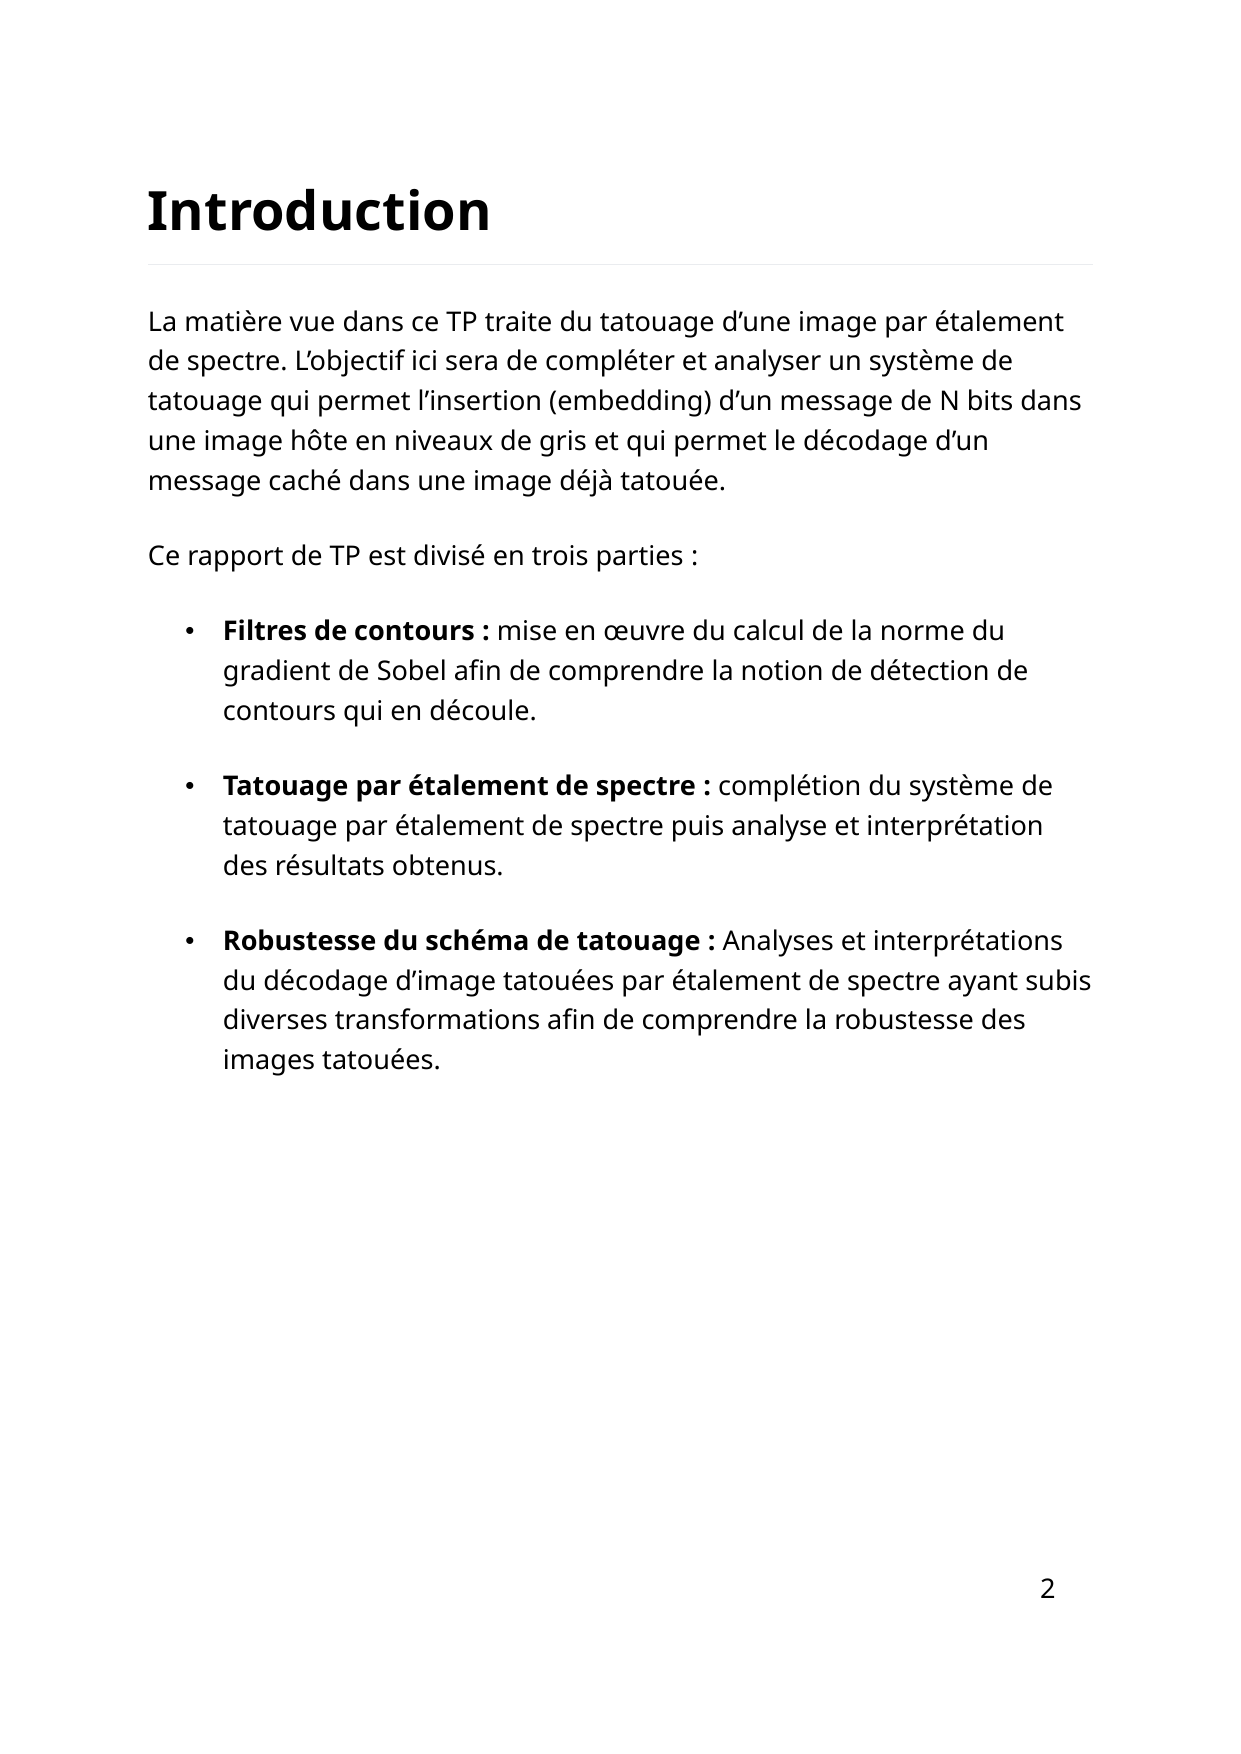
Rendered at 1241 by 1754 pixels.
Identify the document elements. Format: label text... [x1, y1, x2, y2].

list Filtres de contours : mise en œuvre du calcul de la norme du gradient de Sobel afin de comprendre la notion de détection de contours qui en découle. [185, 612, 1093, 728]
text Ce rapport de TP est divisé en trois parties : [148, 536, 1093, 573]
list Robustesse du schéma de tatouage : Analyses et interprétations du décodage d’image tatouées par étalement de spectre ayant subis diverses transformations afin de comprendre la robustesse des images tatouées. [185, 921, 1093, 1077]
text La matière vue dans ce TP traite du tatouage d’une image par étalement de spectre. L’objectif ici sera de compléter et analyser un système de tatouage qui permet l’insertion (embedding) d’un message de N bits dans une image hôte en niveaux de gris et qui permet le décodage d’un message caché dans une image déjà tatouée. [148, 302, 1093, 498]
list Tatouage par étalement de spectre : complétion du système de tatouage par étalement de spectre puis analyse et interprétation des résultats obtenus. [185, 766, 1093, 883]
subtitle Introduction [148, 173, 1093, 264]
